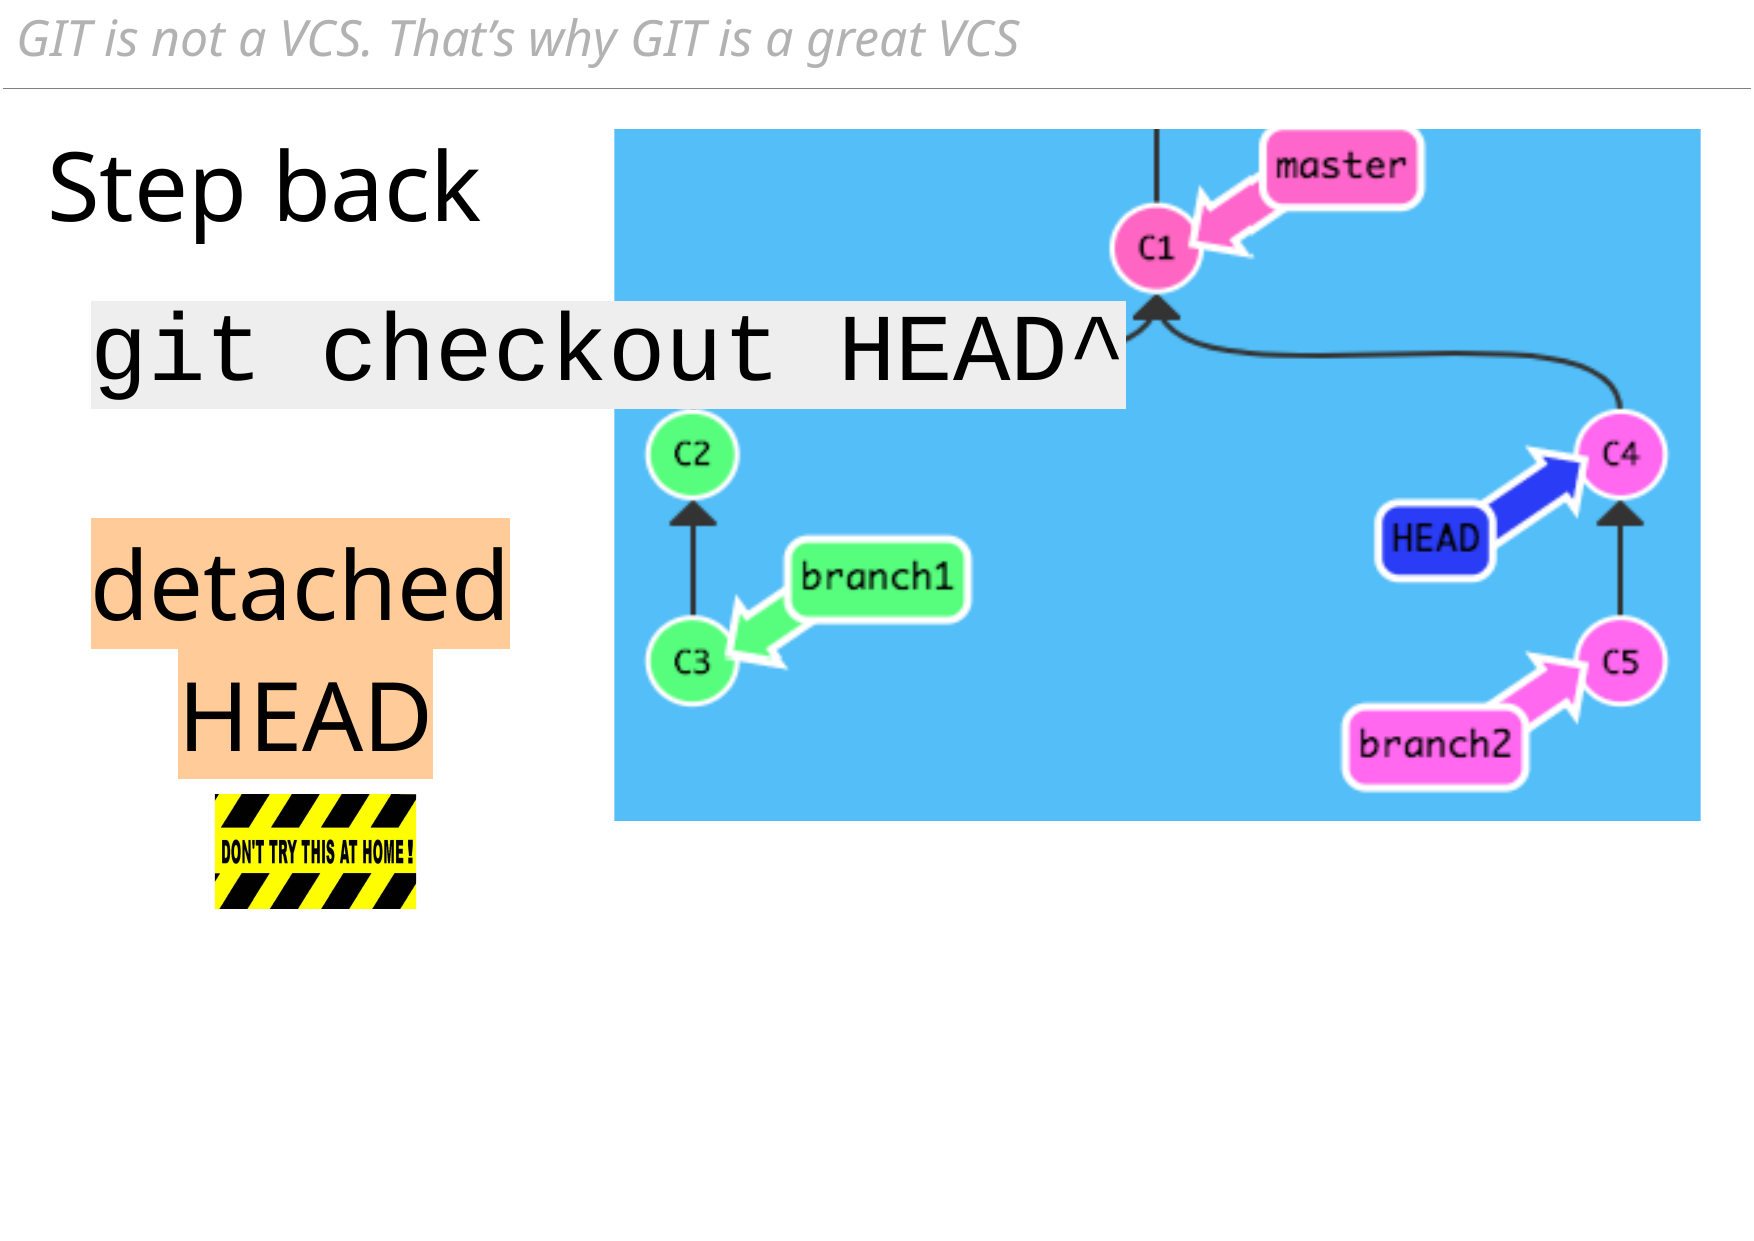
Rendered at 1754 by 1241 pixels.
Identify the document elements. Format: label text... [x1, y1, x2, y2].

picture [623, 335, 650, 375]
text [1701, 518, 1751, 779]
picture [214, 794, 417, 909]
text git checkout HEAD^ [3, 301, 614, 518]
text detached HEAD [3, 518, 614, 779]
picture [614, 129, 1701, 821]
text git checkout HEAD^ [1701, 301, 1751, 518]
text Step back [3, 118, 1751, 249]
